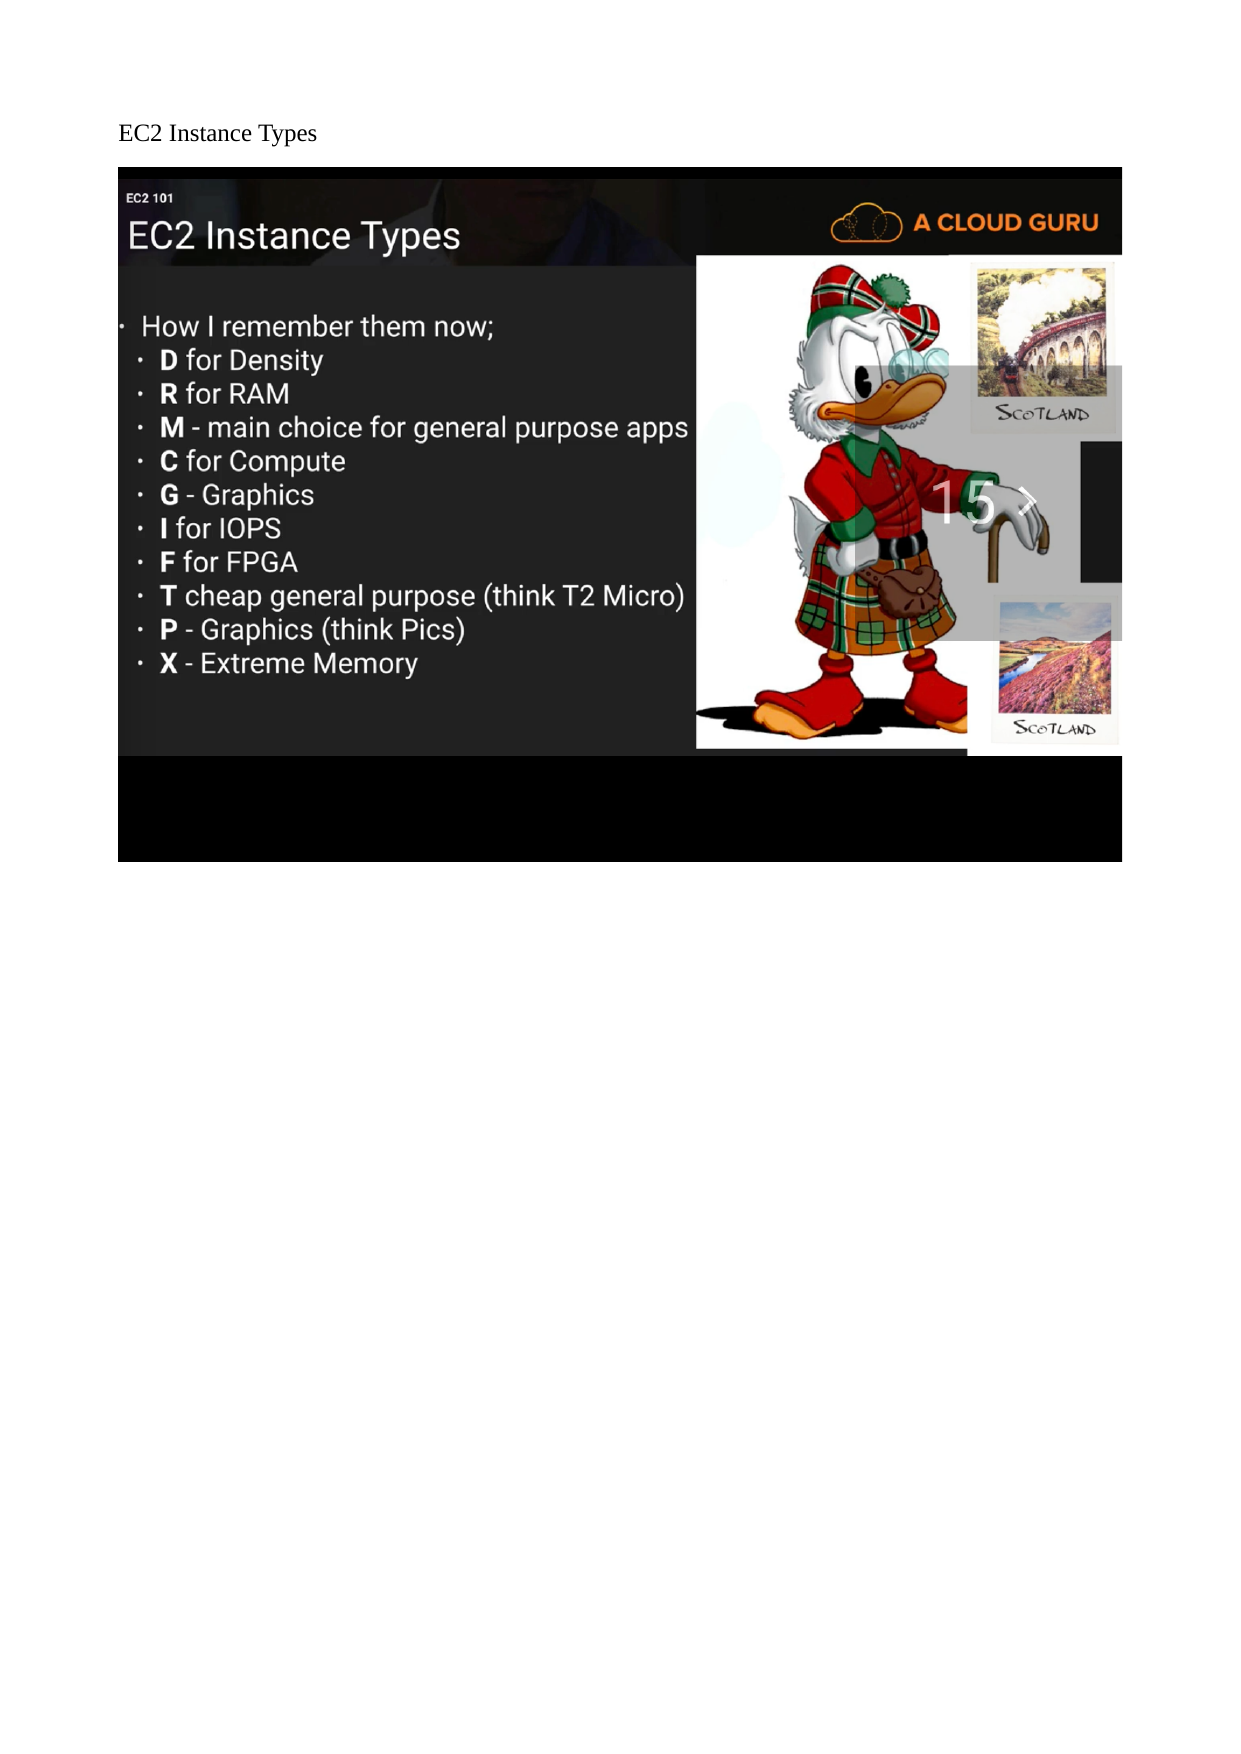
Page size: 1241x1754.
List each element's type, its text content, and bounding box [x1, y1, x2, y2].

picture [118, 167, 1123, 862]
text EC2 Instance Types [118, 118, 1122, 147]
